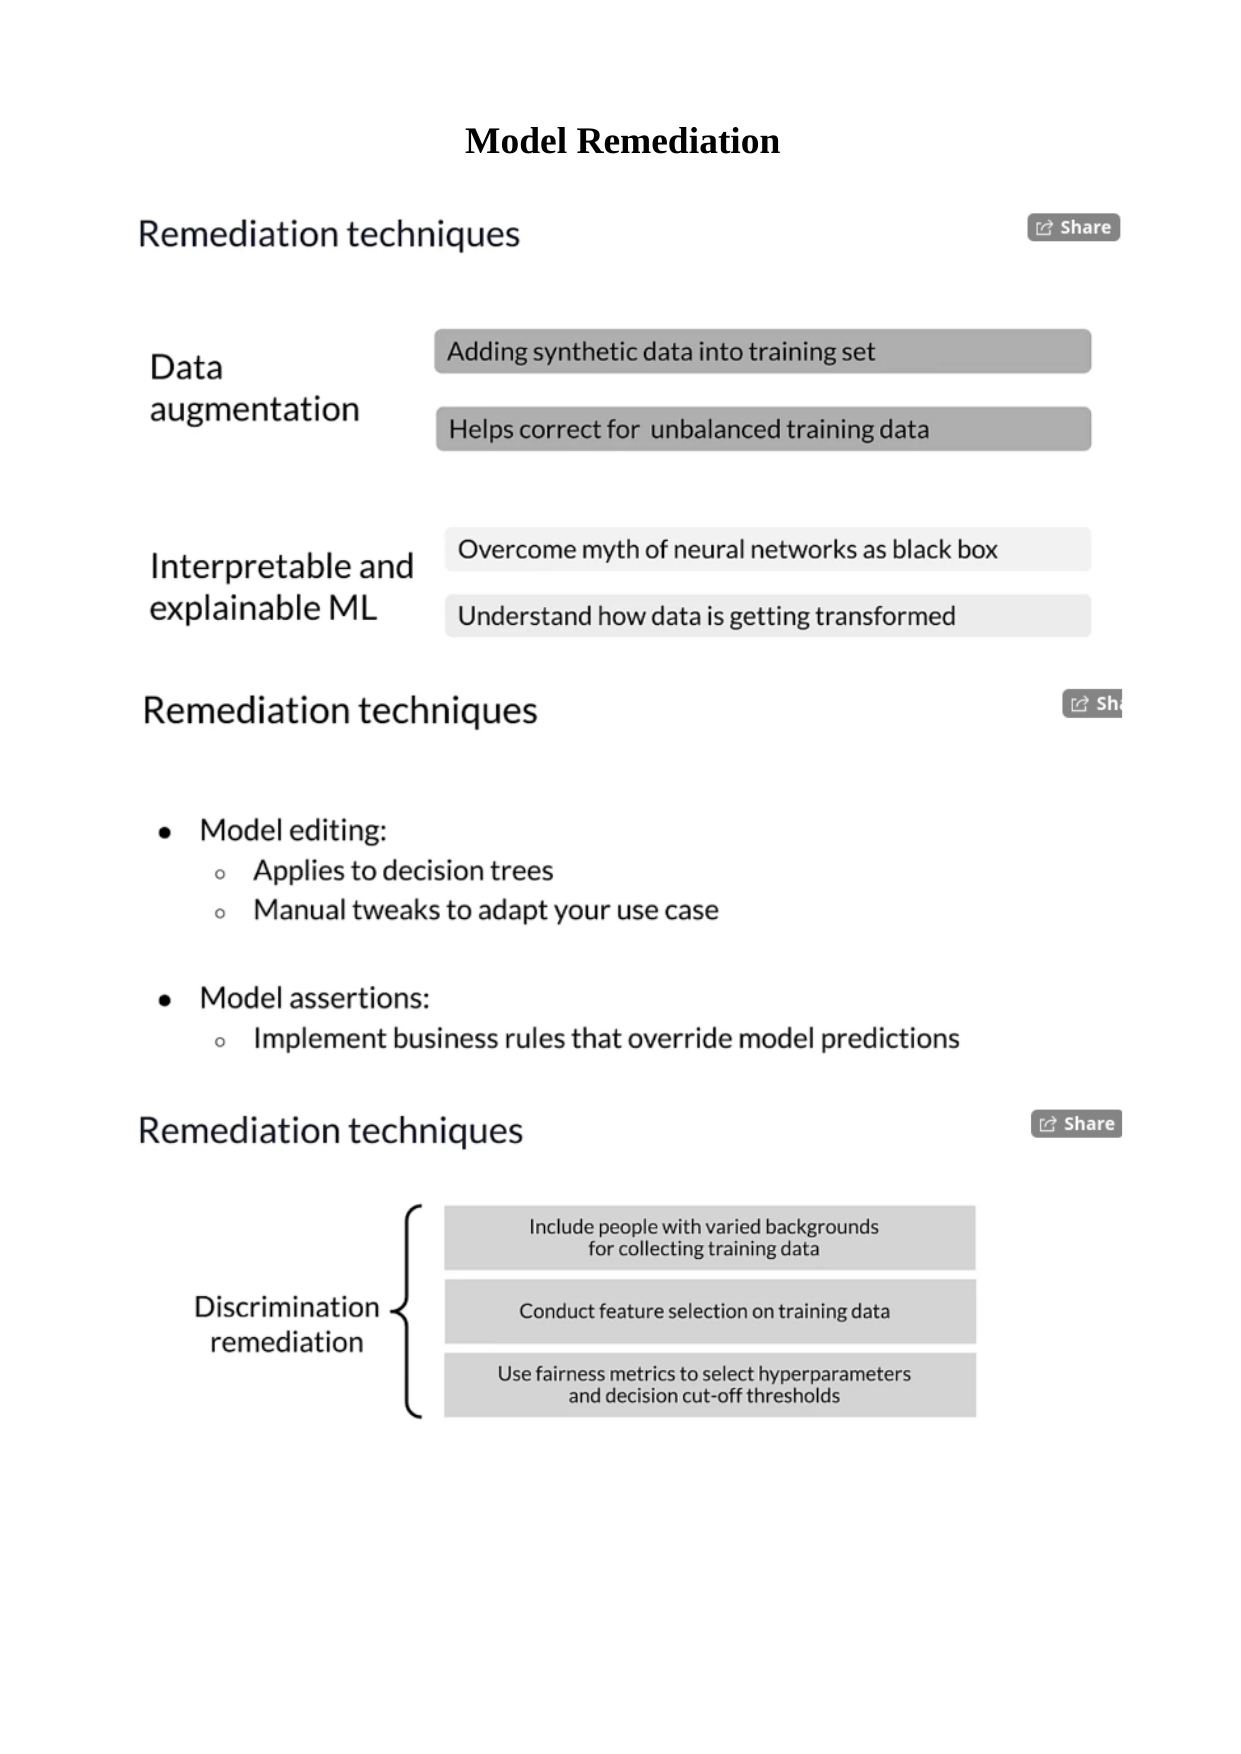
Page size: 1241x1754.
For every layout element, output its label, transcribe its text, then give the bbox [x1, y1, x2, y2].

picture [118, 676, 1123, 1069]
picture [118, 1097, 1123, 1438]
picture [118, 202, 1123, 648]
subtitle Model Remediation [118, 118, 1122, 161]
